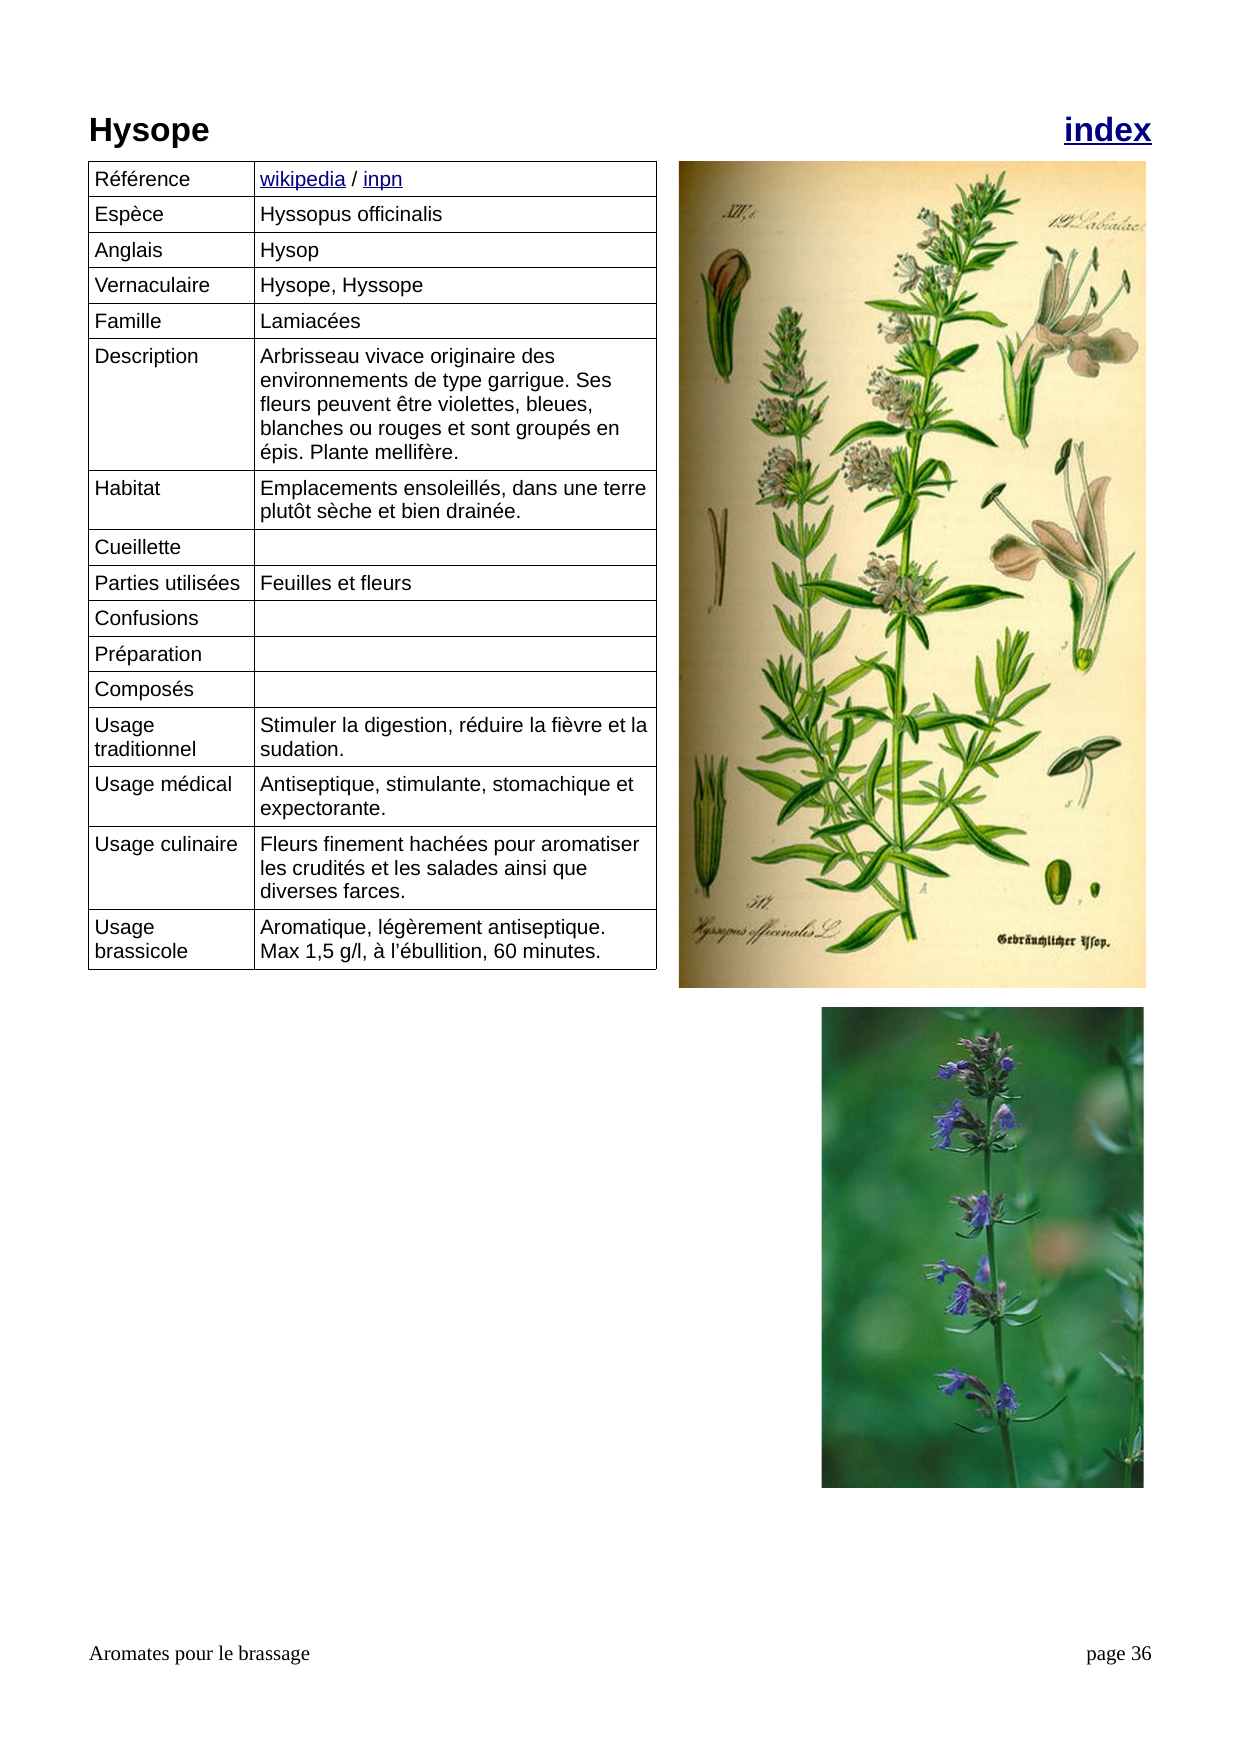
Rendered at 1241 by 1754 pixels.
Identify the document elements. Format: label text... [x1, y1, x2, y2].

table_cell Usage médical [89, 767, 254, 826]
table_cell Composés [89, 672, 254, 707]
table_cell Hysop [255, 233, 656, 267]
table_cell Lamiacées [255, 304, 656, 338]
picture [821, 1007, 1144, 1488]
table_cell Usage brassicole [89, 910, 254, 968]
table_cell Espèce [89, 197, 254, 232]
table_cell [255, 530, 656, 564]
table_cell Description [89, 339, 254, 469]
picture [678, 161, 1146, 988]
table_cell Confusions [89, 601, 254, 636]
table_cell Cueillette [89, 530, 254, 564]
subtitle Hysope index [88, 109, 1152, 148]
table_cell Vernaculaire [89, 268, 254, 303]
table_cell Arbrisseau vivace originaire des environnements de type garrigue. Ses fleurs peuvent être violettes, bleues, blanches ou rouges et sont groupés en épis. Plante mellifère. [255, 339, 656, 469]
table_cell [255, 672, 656, 707]
table_cell Antiseptique, stimulante, stomachique et expectorante. [255, 767, 656, 826]
table_cell Habitat [89, 471, 254, 529]
table_cell Usage culinaire [89, 827, 254, 909]
table_cell Emplacements ensoleillés, dans une terre plutôt sèche et bien drainée. [255, 471, 656, 529]
table_cell Anglais [89, 233, 254, 267]
table_cell Préparation [89, 637, 254, 671]
table_header wikipedia / inpn [255, 162, 656, 196]
table_header Référence [89, 162, 254, 196]
table_cell Usage traditionnel [89, 708, 254, 766]
table_cell Aromatique, légèrement antiseptique. Max 1,5 g/l, à l’ébullition, 60 minutes. [255, 910, 656, 968]
table_cell Parties utilisées [89, 566, 254, 600]
table_cell Hyssopus officinalis [255, 197, 656, 232]
table_cell Stimuler la digestion, réduire la fièvre et la sudation. [255, 708, 656, 766]
table_cell [255, 637, 656, 671]
table_cell Famille [89, 304, 254, 338]
table_cell Hysope, Hyssope [255, 268, 656, 303]
table_cell Fleurs finement hachées pour aromatiser les crudités et les salades ainsi que diverses farces. [255, 827, 656, 909]
table_cell Feuilles et fleurs [255, 566, 656, 600]
table_cell [255, 601, 656, 636]
